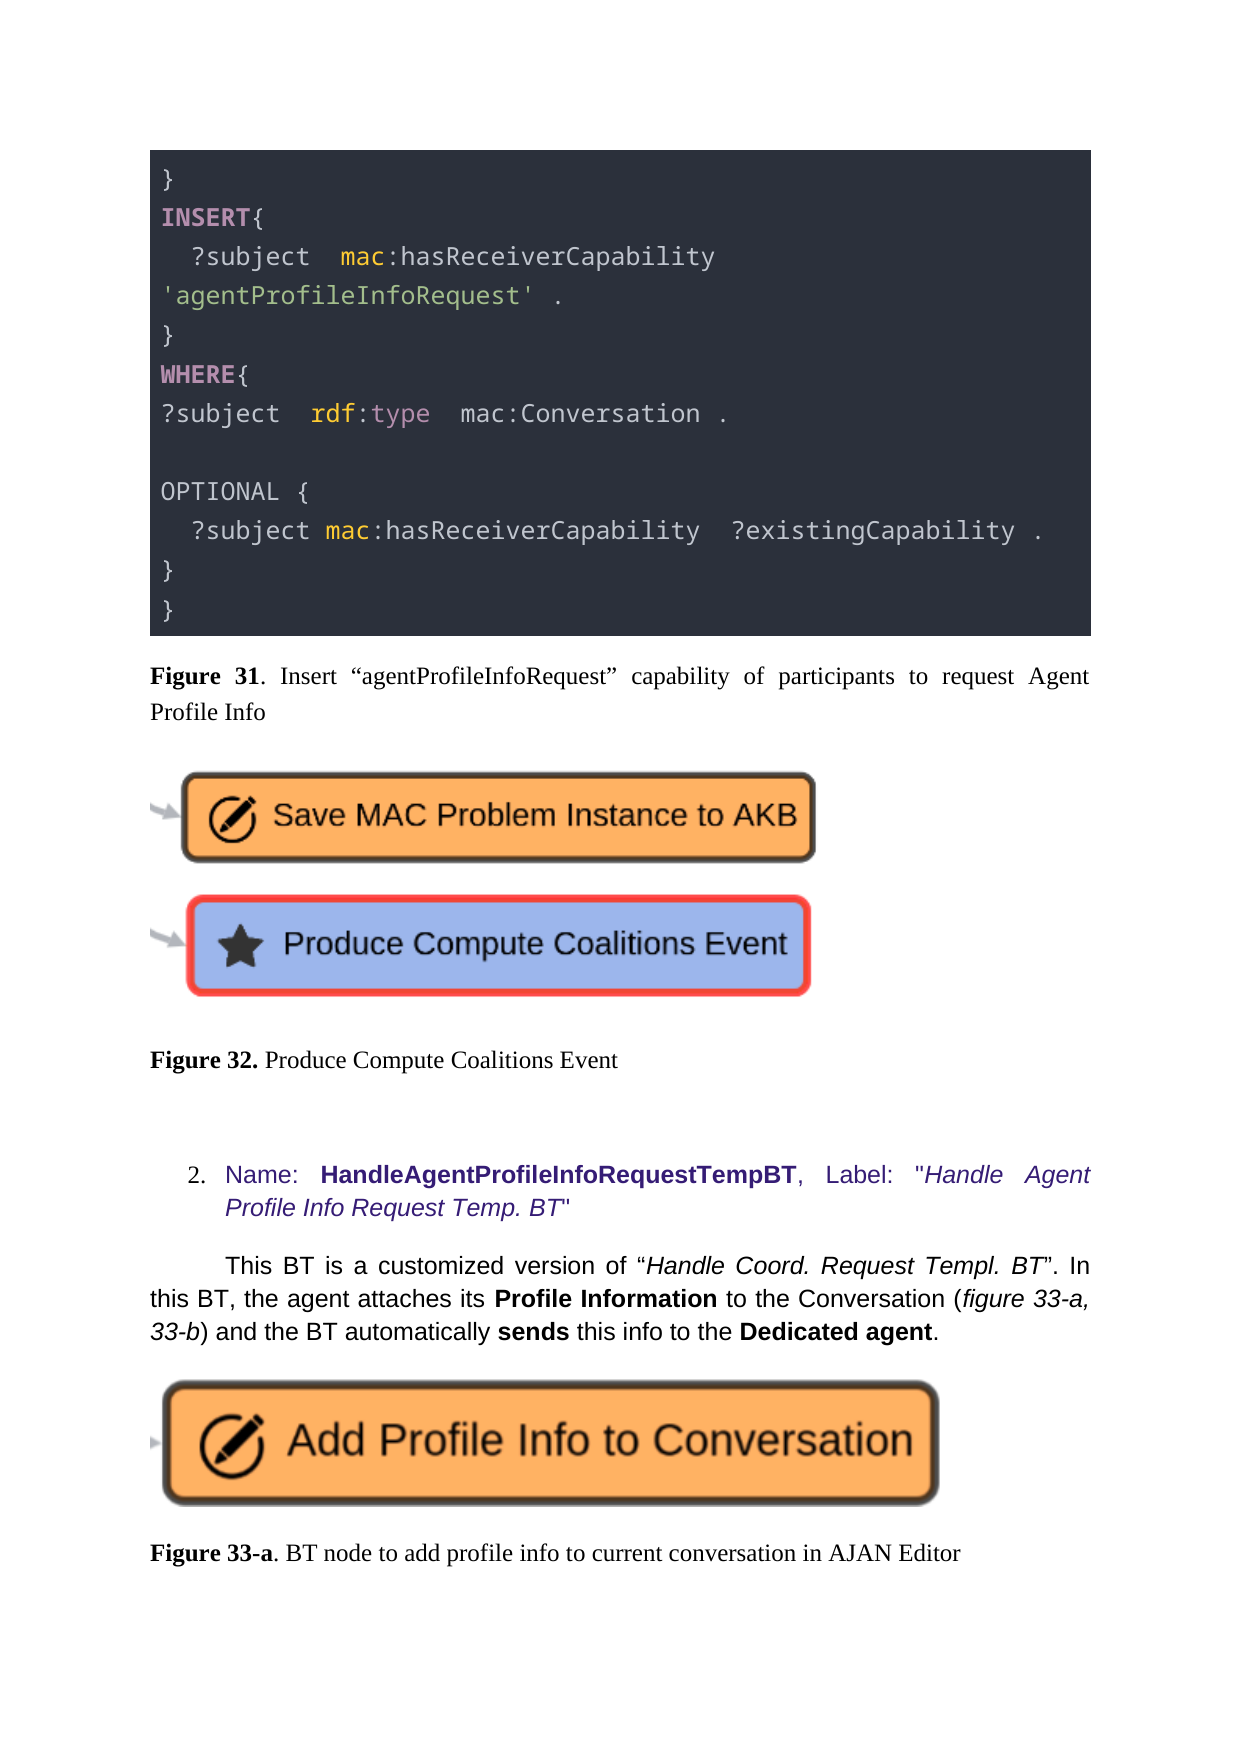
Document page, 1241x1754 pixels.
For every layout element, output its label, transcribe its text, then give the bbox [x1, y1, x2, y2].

list Name: HandleAgentProfileInfoRequestTempBT, Label: "Handle Agent Profile Info Request Temp. BT" [187, 1160, 1090, 1222]
text Figure 32. Produce Compute Coalitions Event [150, 1045, 1090, 1074]
text Figure 31. Insert “agentProfileInfoRequest” capability of participants to request Agent Profile Info [150, 661, 1090, 725]
picture [150, 1375, 943, 1507]
table_header } INSERT{ ?subject mac:hasReceiverCapability 'agentProfileInfoRequest' . } WHERE{ ?subject rdf:type mac:Conversation . OPTIONAL { ?subject mac:hasReceiverCapability ?existingCapability . } } [150, 150, 1091, 636]
text This BT is a customized version of “Handle Coord. Request Templ. BT”. In this BT, the agent attaches its Profile Information to the Conversation (figure 33-a, 33-b) and the BT automatically sends this info to the Dedicated agent. [150, 1251, 1090, 1346]
picture [150, 757, 866, 1014]
text Figure 33-a. BT node to add profile info to current conversation in AJAN Editor [150, 1538, 1090, 1567]
